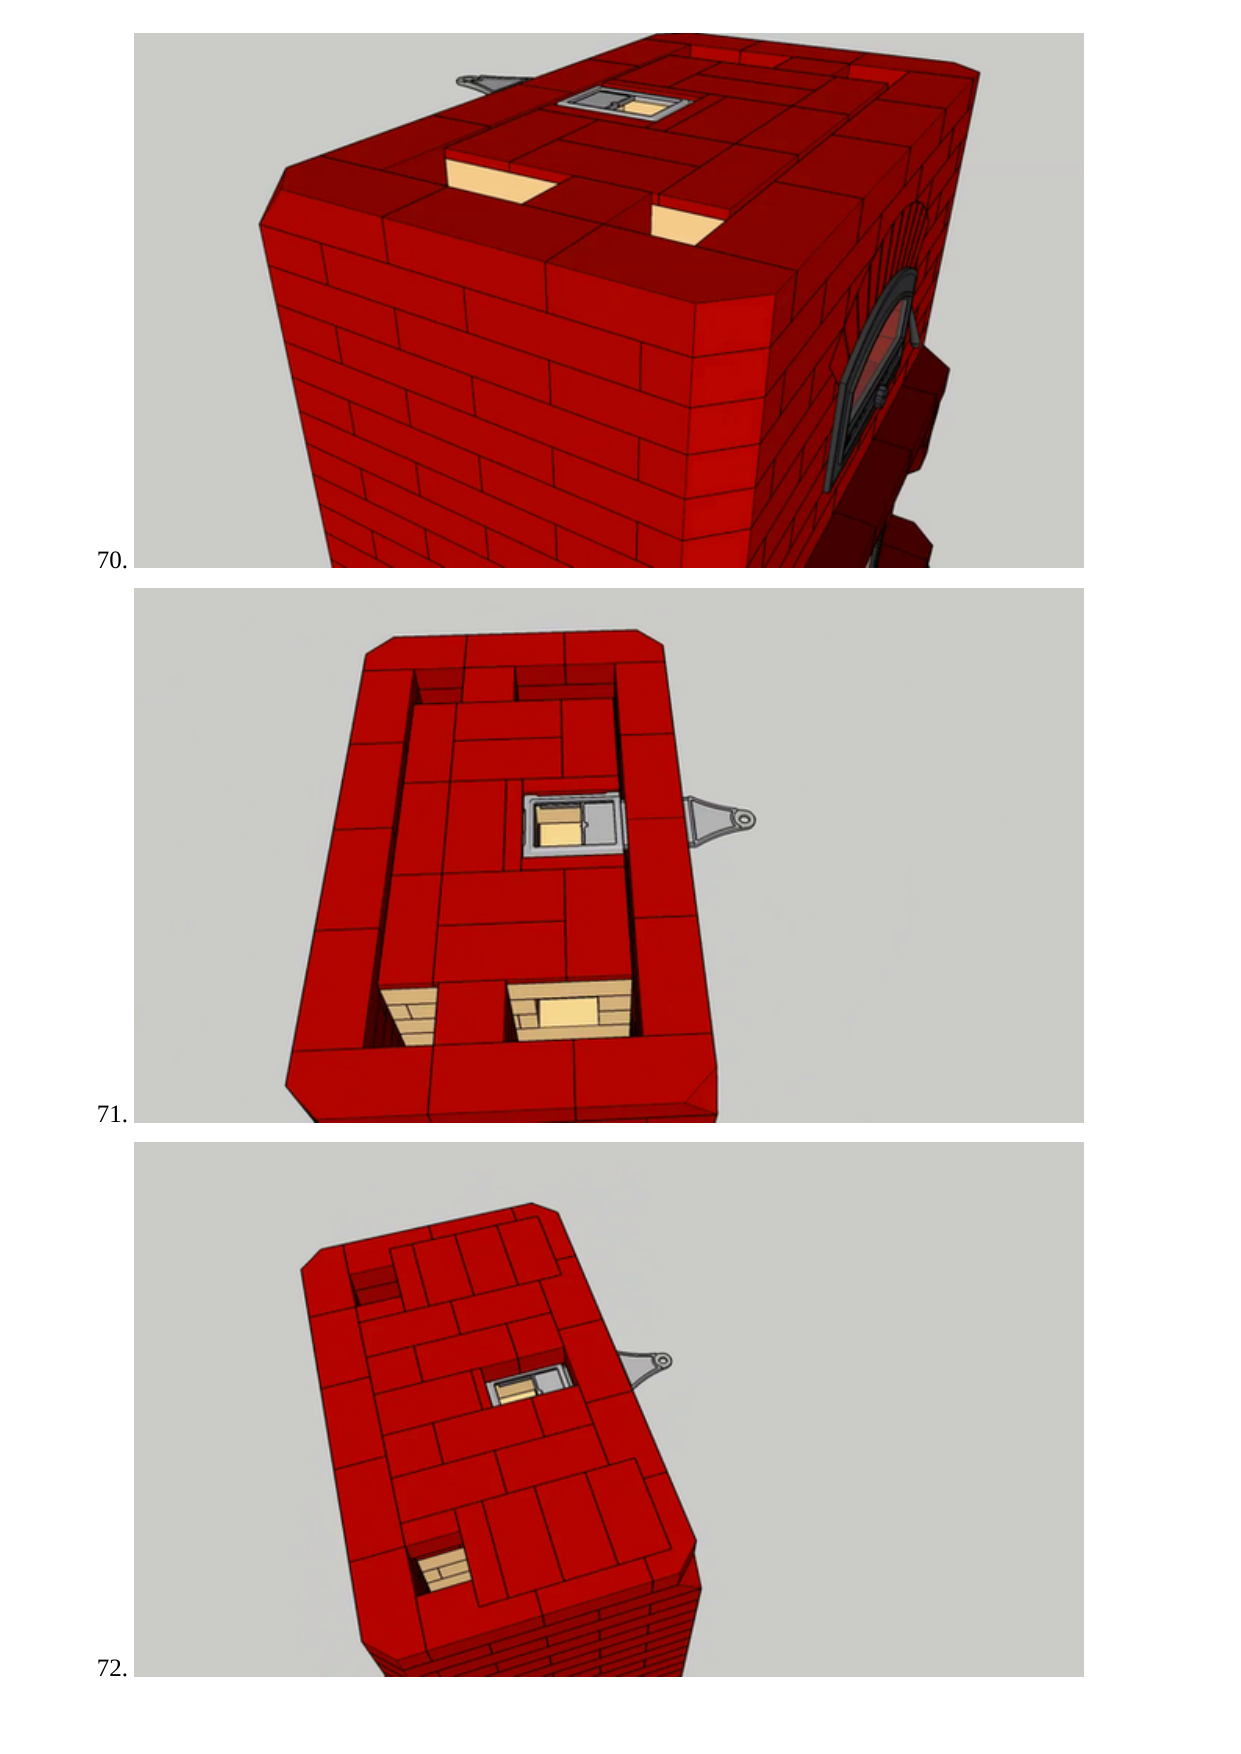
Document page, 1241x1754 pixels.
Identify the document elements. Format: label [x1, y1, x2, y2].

picture [134, 1142, 1084, 1677]
picture [134, 33, 1084, 568]
picture [134, 588, 1084, 1123]
